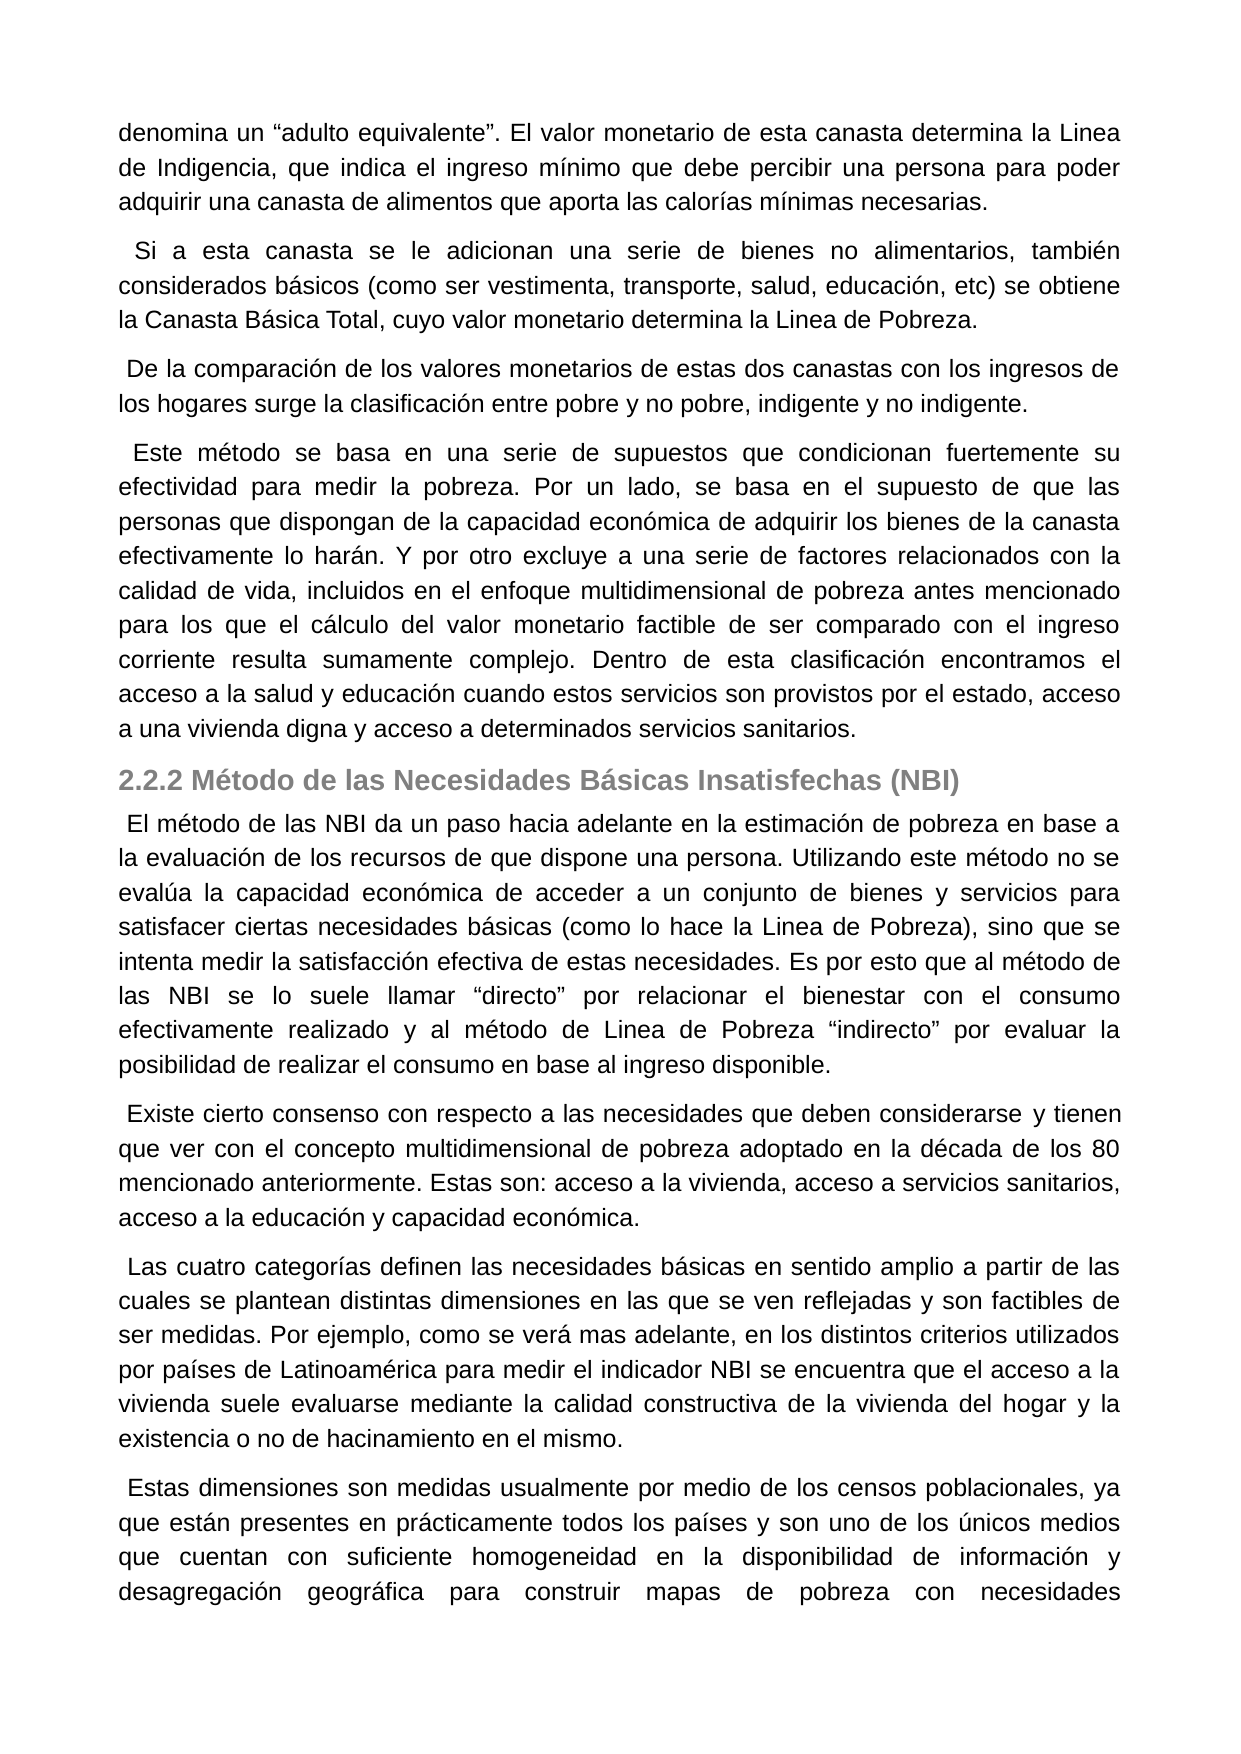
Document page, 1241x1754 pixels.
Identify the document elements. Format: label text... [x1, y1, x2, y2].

text denomina un “adulto equivalente”. El valor monetario de esta canasta determina la Linea de Indigencia, que indica el ingreso mínimo que debe percibir una persona para poder adquirir una canasta de alimentos que aporta las calorías mínimas necesarias. [118, 118, 1122, 216]
text Si a esta canasta se le adicionan una serie de bienes no alimentarios, también considerados básicos (como ser vestimenta, transporte, salud, educación, etc) se obtiene la Canasta Básica Total, cuyo valor monetario determina la Linea de Pobreza. [118, 236, 1122, 334]
text Existe cierto consenso con respecto a las necesidades que deben considerarse y tienen que ver con el concepto multidimensional de pobreza adoptado en la década de los 80 mencionado anteriormente. Estas son: acceso a la vivienda, acceso a servicios sanitarios, acceso a la educación y capacidad económica. [118, 1099, 1122, 1231]
text Este método se basa en una serie de supuestos que condicionan fuertemente su efectividad para medir la pobreza. Por un lado, se basa en el supuesto de que las personas que dispongan de la capacidad económica de adquirir los bienes de la canasta efectivamente lo harán. Y por otro excluye a una serie de factores relacionados con la calidad de vida, incluidos en el enfoque multidimensional de pobreza antes mencionado para los que el cálculo del valor monetario factible de ser comparado con el ingreso corriente resulta sumamente complejo. Dentro de esta clasificación encontramos el acceso a la salud y educación cuando estos servicios son provistos por el estado, acceso a una vivienda digna y acceso a determinados servicios sanitarios. [118, 438, 1122, 742]
text Las cuatro categorías definen las necesidades básicas en sentido amplio a partir de las cuales se plantean distintas dimensiones en las que se ven reflejadas y son factibles de ser medidas. Por ejemplo, como se verá mas adelante, en los distintos criterios utilizados por países de Latinoamérica para medir el indicador NBI se encuentra que el acceso a la vivienda suele evaluarse mediante la calidad constructiva de la vivienda del hogar y la existencia o no de hacinamiento en el mismo. [118, 1252, 1122, 1453]
subtitle 2.2.2 Método de las Necesidades Básicas Insatisfechas (NBI) [118, 763, 1122, 796]
text De la comparación de los valores monetarios de estas dos canastas con los ingresos de los hogares surge la clasificación entre pobre y no pobre, indigente y no indigente. [118, 354, 1122, 417]
text El método de las NBI da un paso hacia adelante en la estimación de pobreza en base a la evaluación de los recursos de que dispone una persona. Utilizando este método no se evalúa la capacidad económica de acceder a un conjunto de bienes y servicios para satisfacer ciertas necesidades básicas (como lo hace la Linea de Pobreza), sino que se intenta medir la satisfacción efectiva de estas necesidades. Es por esto que al método de las NBI se lo suele llamar “directo” por relacionar el bienestar con el consumo efectivamente realizado y al método de Linea de Pobreza “indirecto” por evaluar la posibilidad de realizar el consumo en base al ingreso disponible. [118, 809, 1122, 1079]
text Estas dimensiones son medidas usualmente por medio de los censos poblacionales, ya que están presentes en prácticamente todos los países y son uno de los únicos medios que cuentan con suficiente homogeneidad en la disponibilidad de información y desagregación geográfica para construir mapas de pobreza con necesidades [118, 1473, 1122, 1605]
